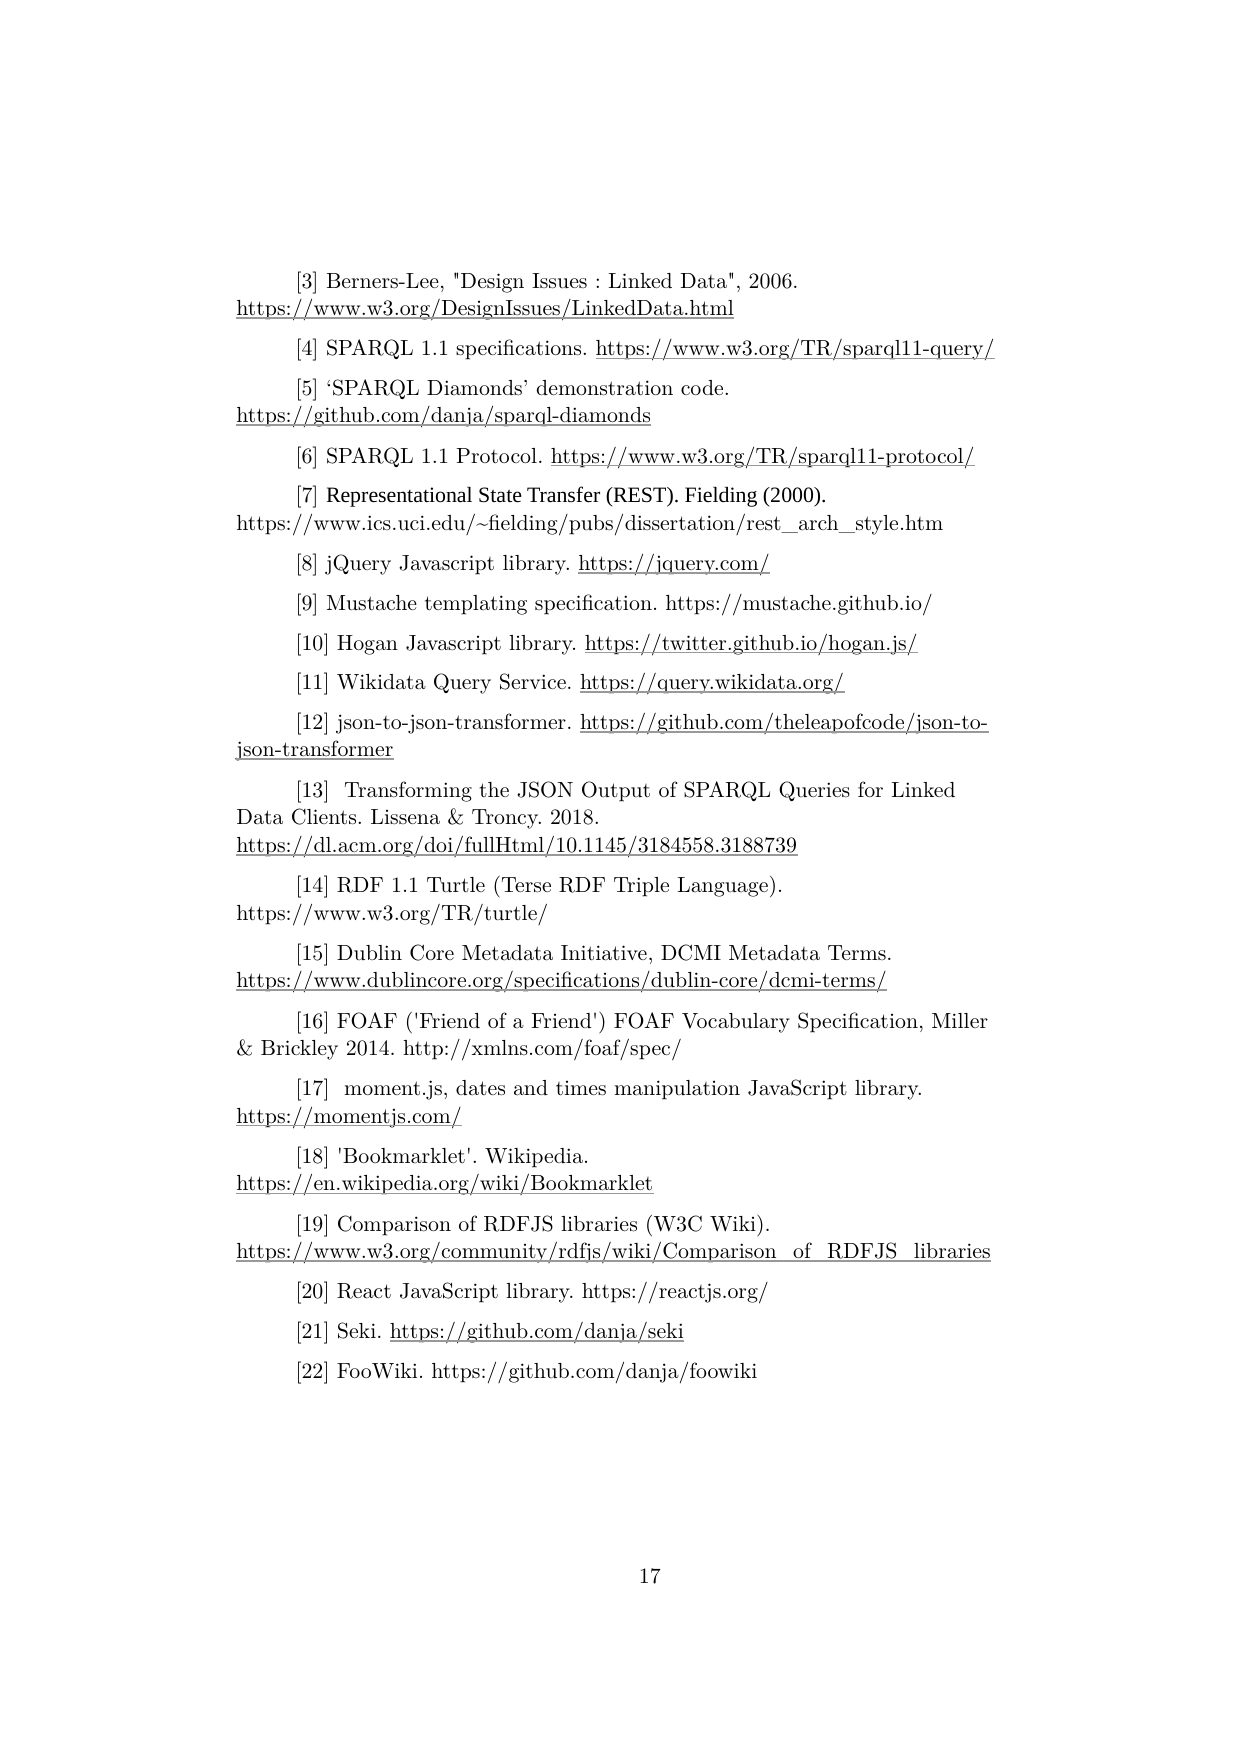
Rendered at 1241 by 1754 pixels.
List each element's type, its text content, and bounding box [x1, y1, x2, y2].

text [4] SPARQL 1.1 specifications. https://www.w3.org/TR/sparql11-query/ [236, 333, 1004, 361]
text [8] jQuery Javascript library. https://jquery.com/ [236, 548, 1004, 576]
text [6] SPARQL 1.1 Protocol. https://www.w3.org/TR/sparql11-protocol/ [236, 441, 1004, 469]
text [12] json-to-json-transformer. https://github.com/theleapofcode/json-to-json-transformer [236, 707, 1004, 763]
text [16] FOAF ('Friend of a Friend') FOAF Vocabulary Specification, Miller & Brickley 2014. http://xmlns.com/foaf/spec/ [236, 1006, 1004, 1062]
text [5] ‘SPARQL Diamonds’ demonstration code. https://github.com/danja/sparql-diamonds [236, 373, 1004, 429]
text [10] Hogan Javascript library. https://twitter.github.io/hogan.js/ [236, 628, 1004, 656]
text [9] Mustache templating specification. https://mustache.github.io/ [236, 588, 1004, 616]
text [18] 'Bookmarklet'. Wikipedia. https://en.wikipedia.org/wiki/Bookmarklet [236, 1141, 1004, 1197]
text [14] RDF 1.1 Turtle (Terse RDF Triple Language). https://www.w3.org/TR/turtle/ [236, 870, 1004, 926]
text [19] Comparison of RDFJS libraries (W3C Wiki). https://www.w3.org/community/rdfjs/wiki/Comparison_of_RDFJS_libraries [236, 1209, 1004, 1265]
text [11] Wikidata Query Service. https://query.wikidata.org/ [236, 667, 1004, 695]
text [13] Transforming the JSON Output of SPARQL Queries for Linked Data Clients. Lissena & Troncy. 2018. https://dl.acm.org/doi/fullHtml/10.1145/3184558.3188739 [236, 775, 1004, 859]
text [22] FooWiki. https://github.com/danja/foowiki [236, 1356, 1004, 1384]
text [7] Representational State Transfer (REST). Fielding (2000). https://www.ics.uci.edu/~fielding/pubs/dissertation/rest_arch_style.htm [236, 481, 1004, 536]
text [3] Berners-Lee, "Design Issues : Linked Data", 2006. https://www.w3.org/DesignIssues/LinkedData.html [236, 266, 1004, 322]
text [15] Dublin Core Metadata Initiative, DCMI Metadata Terms. https://www.dublincore.org/specifications/dublin-core/dcmi-terms/ [236, 938, 1004, 994]
text [21] Seki. https://github.com/danja/seki [236, 1316, 1004, 1344]
text [17] moment.js, dates and times manipulation JavaScript library. https://momentjs.com/ [236, 1073, 1004, 1129]
text [20] React JavaScript library. https://reactjs.org/ [236, 1277, 1004, 1304]
